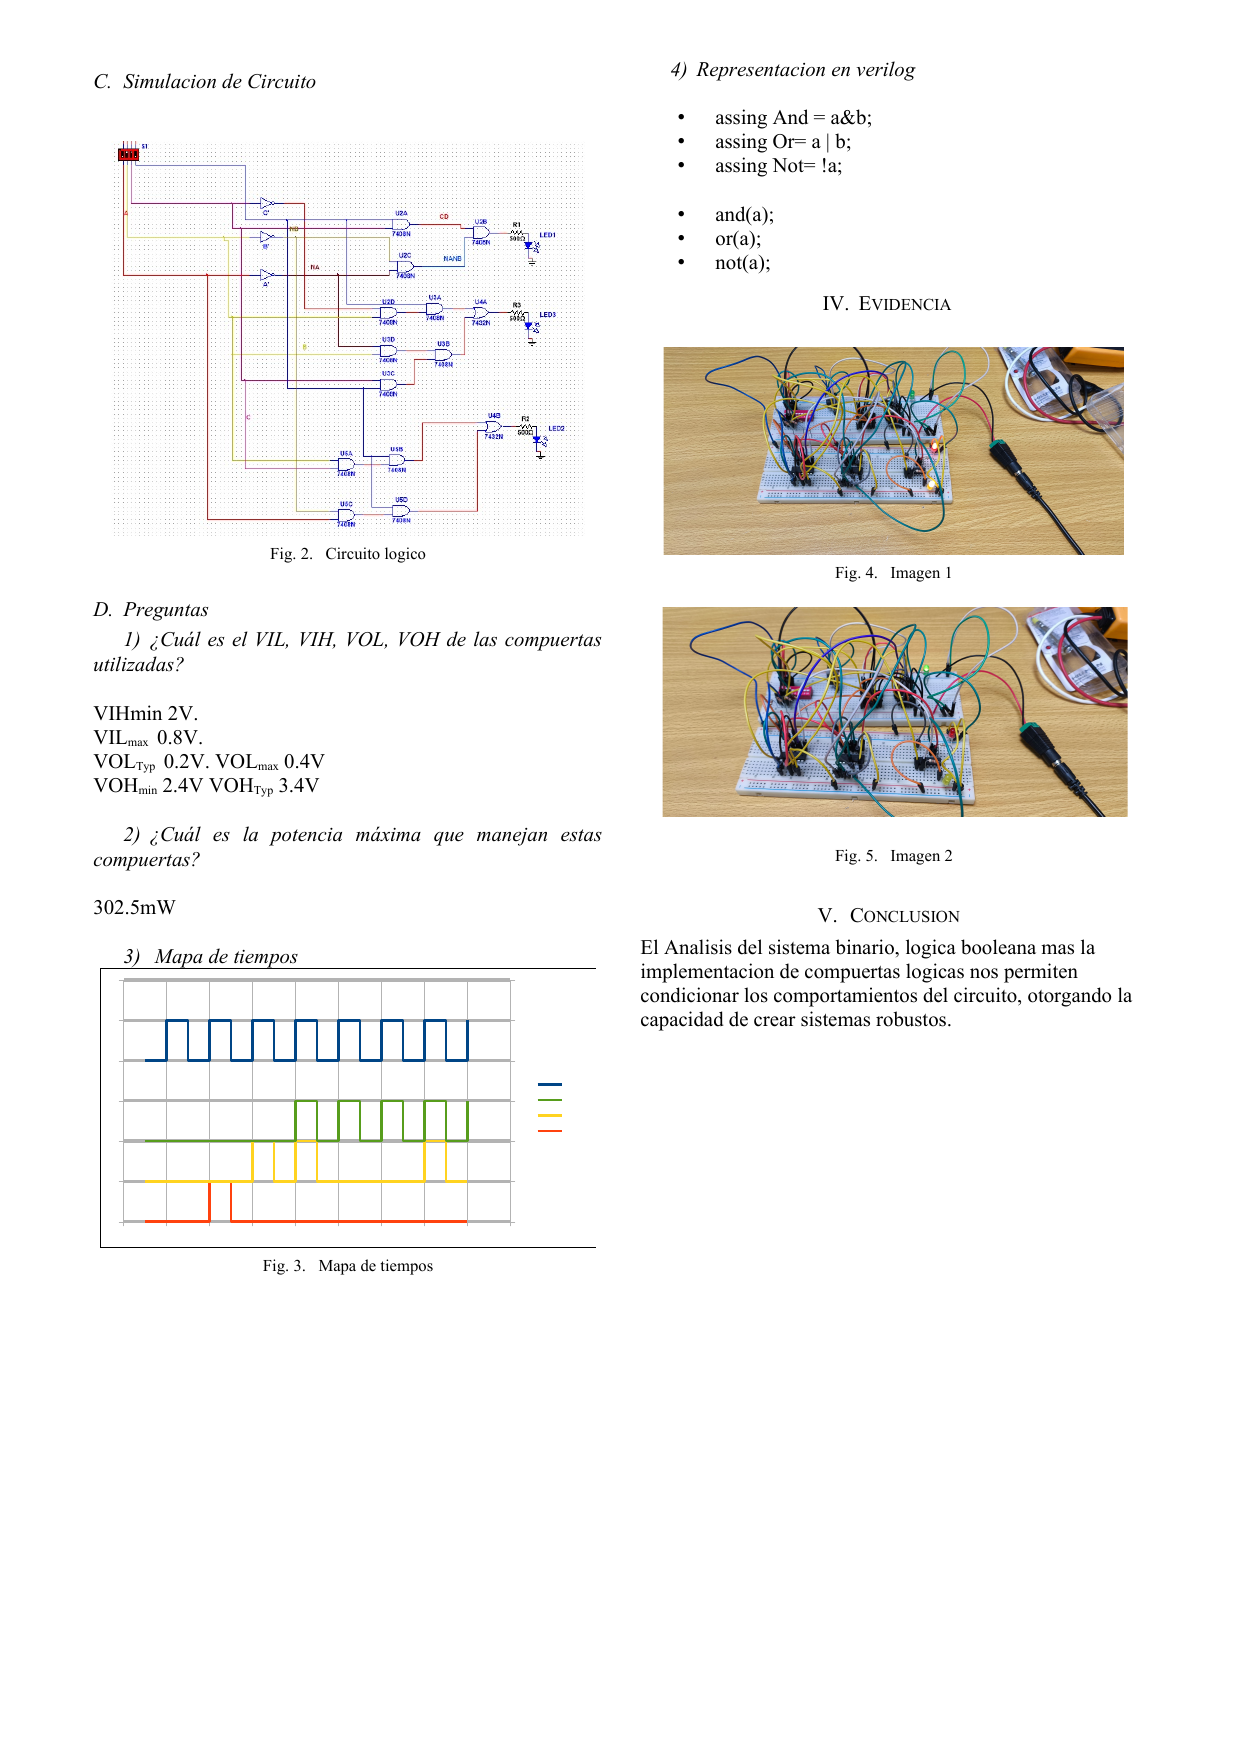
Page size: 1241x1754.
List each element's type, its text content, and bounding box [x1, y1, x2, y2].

text VOLTyp 0.2V. VOLmax 0.4V [93, 749, 603, 773]
list Imagen 1 [640, 355, 1147, 582]
subtitle Preguntas [93, 596, 603, 621]
list or(a); [678, 226, 1147, 250]
text VIHmin 2V. [93, 701, 603, 725]
subtitle Representacion en verilog [640, 56, 1147, 81]
text VOHmin 2.4V VOHTyp 3.4V [93, 773, 603, 797]
list and(a); [678, 202, 1147, 226]
subtitle Evidencia [640, 290, 1147, 314]
subtitle Simulacion de Circuito [93, 69, 603, 93]
picture [663, 347, 1124, 555]
list not(a); [678, 250, 1147, 274]
list Circuito logico [93, 131, 603, 563]
list assing And = a&b; [678, 105, 1147, 129]
subtitle Mapa de tiempos [93, 943, 603, 968]
text VILmax 0.8V. [93, 725, 603, 749]
subtitle ¿Cuál es la potencia máxima que manejan estas compuertas? [93, 821, 603, 871]
picture [662, 607, 1128, 817]
list Mapa de tiempos [93, 977, 603, 1275]
text 302.5mW [93, 895, 603, 919]
list assing Not= !a; [678, 153, 1147, 177]
text El Analisis del sistema binario, logica booleana mas la implementacion de compuertas logicas nos permiten condicionar los comportamientos del circuito, otorgando la capacidad de crear sistemas robustos. [640, 935, 1147, 1031]
list assing Or= a | b; [678, 129, 1147, 153]
subtitle Conclusion [640, 903, 1147, 927]
subtitle ¿Cuál es el VIL, VIH, VOL, VOH de las compuertas utilizadas? [93, 627, 603, 677]
picture [110, 141, 585, 536]
list Imagen 2 [640, 612, 1147, 865]
